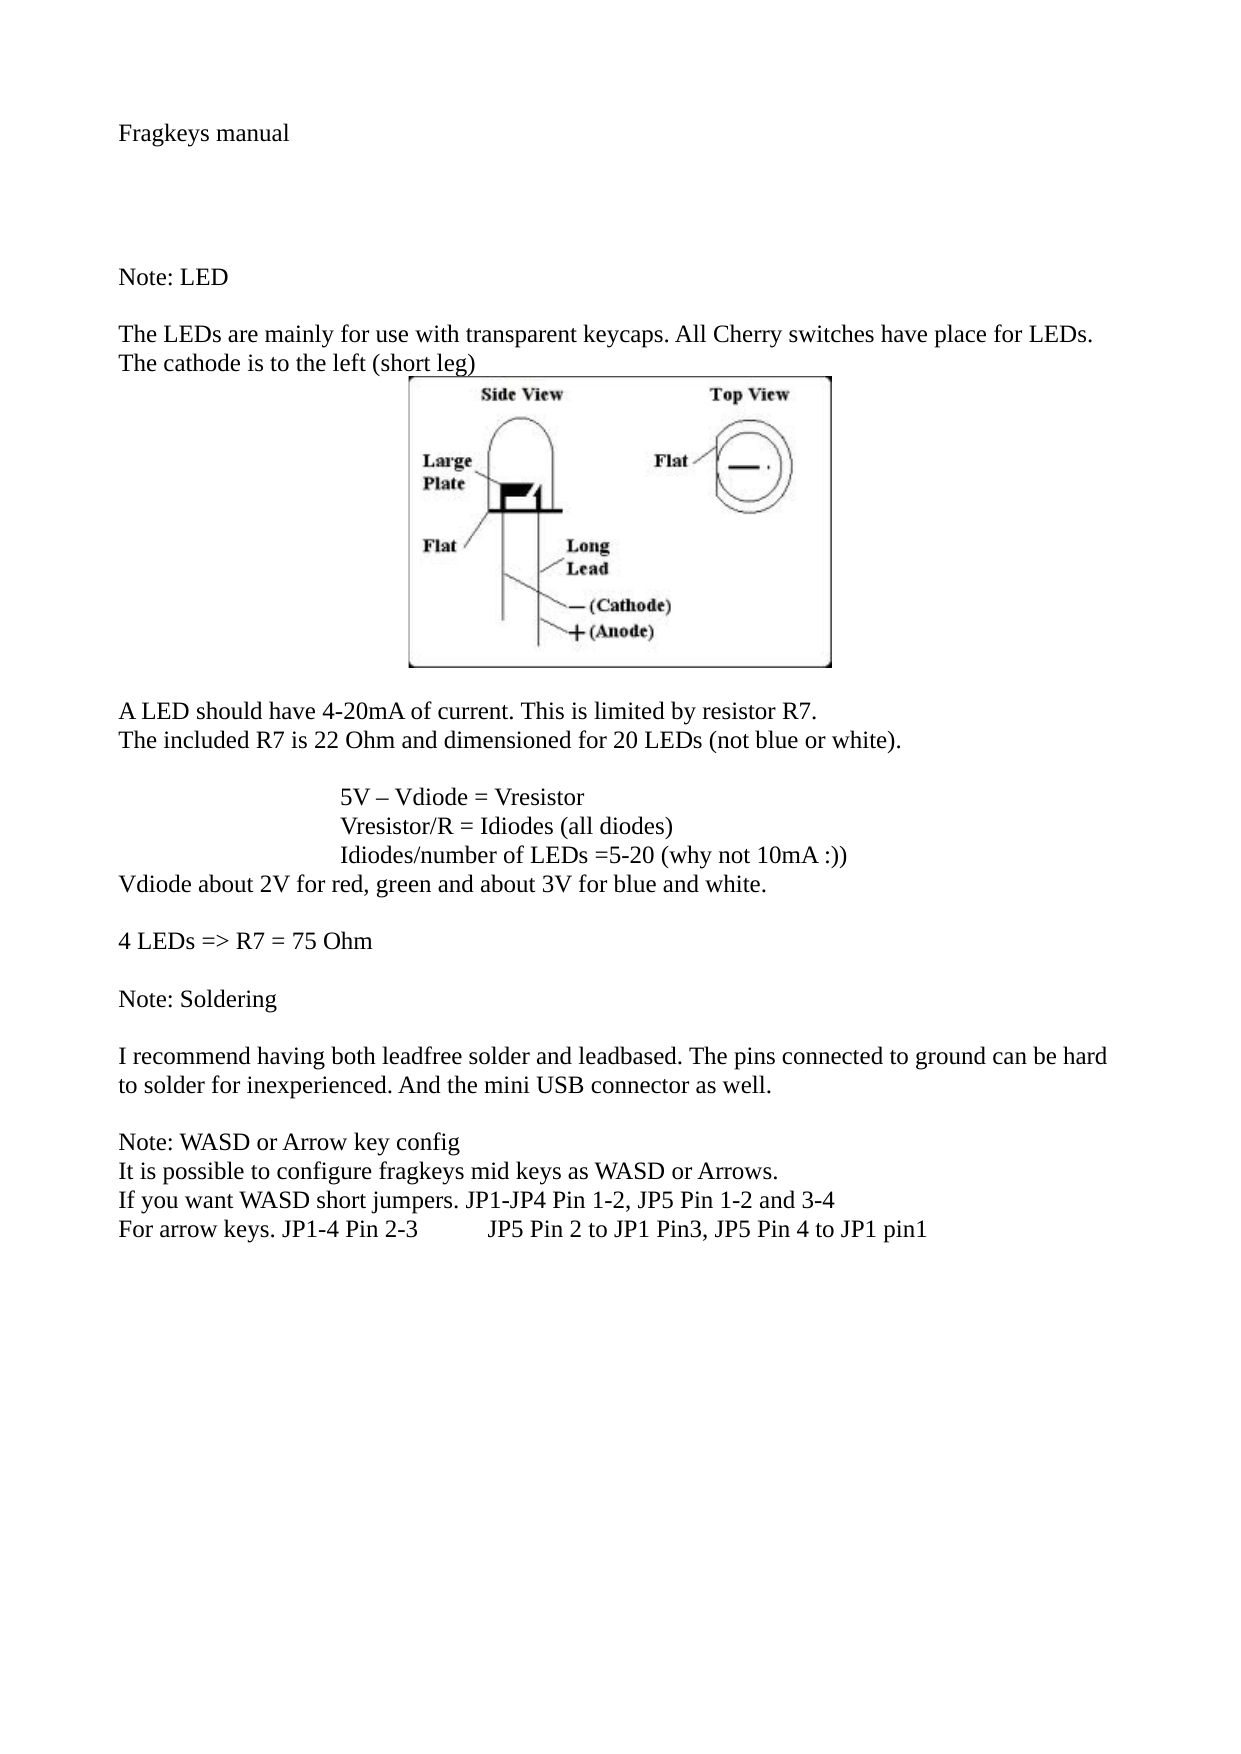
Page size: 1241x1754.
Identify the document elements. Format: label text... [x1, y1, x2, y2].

text Fragkeys manual [118, 118, 1122, 147]
text The LEDs are mainly for use with transparent keycaps. All Cherry switches have place for LEDs. [118, 319, 1122, 348]
text The included R7 is 22 Ohm and dimensioned for 20 LEDs (not blue or white). [118, 725, 1122, 754]
text Vresistor/R = Idiodes (all diodes) [118, 811, 1122, 840]
picture [408, 376, 832, 668]
text Idiodes/number of LEDs =5-20 (why not 10mA :)) [118, 840, 1122, 869]
text Note: Soldering [118, 984, 1122, 1012]
text The cathode is to the left (short leg) [118, 348, 1122, 377]
text Note: WASD or Arrow key config [118, 1127, 1122, 1156]
text A LED should have 4-20mA of current. This is limited by resistor R7. [118, 696, 1122, 725]
text If you want WASD short jumpers. JP1-JP4 Pin 1-2, JP5 Pin 1-2 and 3-4 [118, 1185, 1122, 1214]
text It is possible to configure fragkeys mid keys as WASD or Arrows. [118, 1156, 1122, 1185]
text 5V – Vdiode = Vresistor [118, 782, 1122, 811]
text Note: LED [118, 262, 1122, 291]
text Vdiode about 2V for red, green and about 3V for blue and white. [118, 869, 1122, 897]
text 4 LEDs => R7 = 75 Ohm [118, 926, 1122, 955]
text For arrow keys. JP1-4 Pin 2-3 JP5 Pin 2 to JP1 Pin3, JP5 Pin 4 to JP1 pin1 [118, 1214, 1122, 1242]
text I recommend having both leadfree solder and leadbased. The pins connected to ground can be hard to solder for inexperienced. And the mini USB connector as well. [118, 1041, 1122, 1099]
